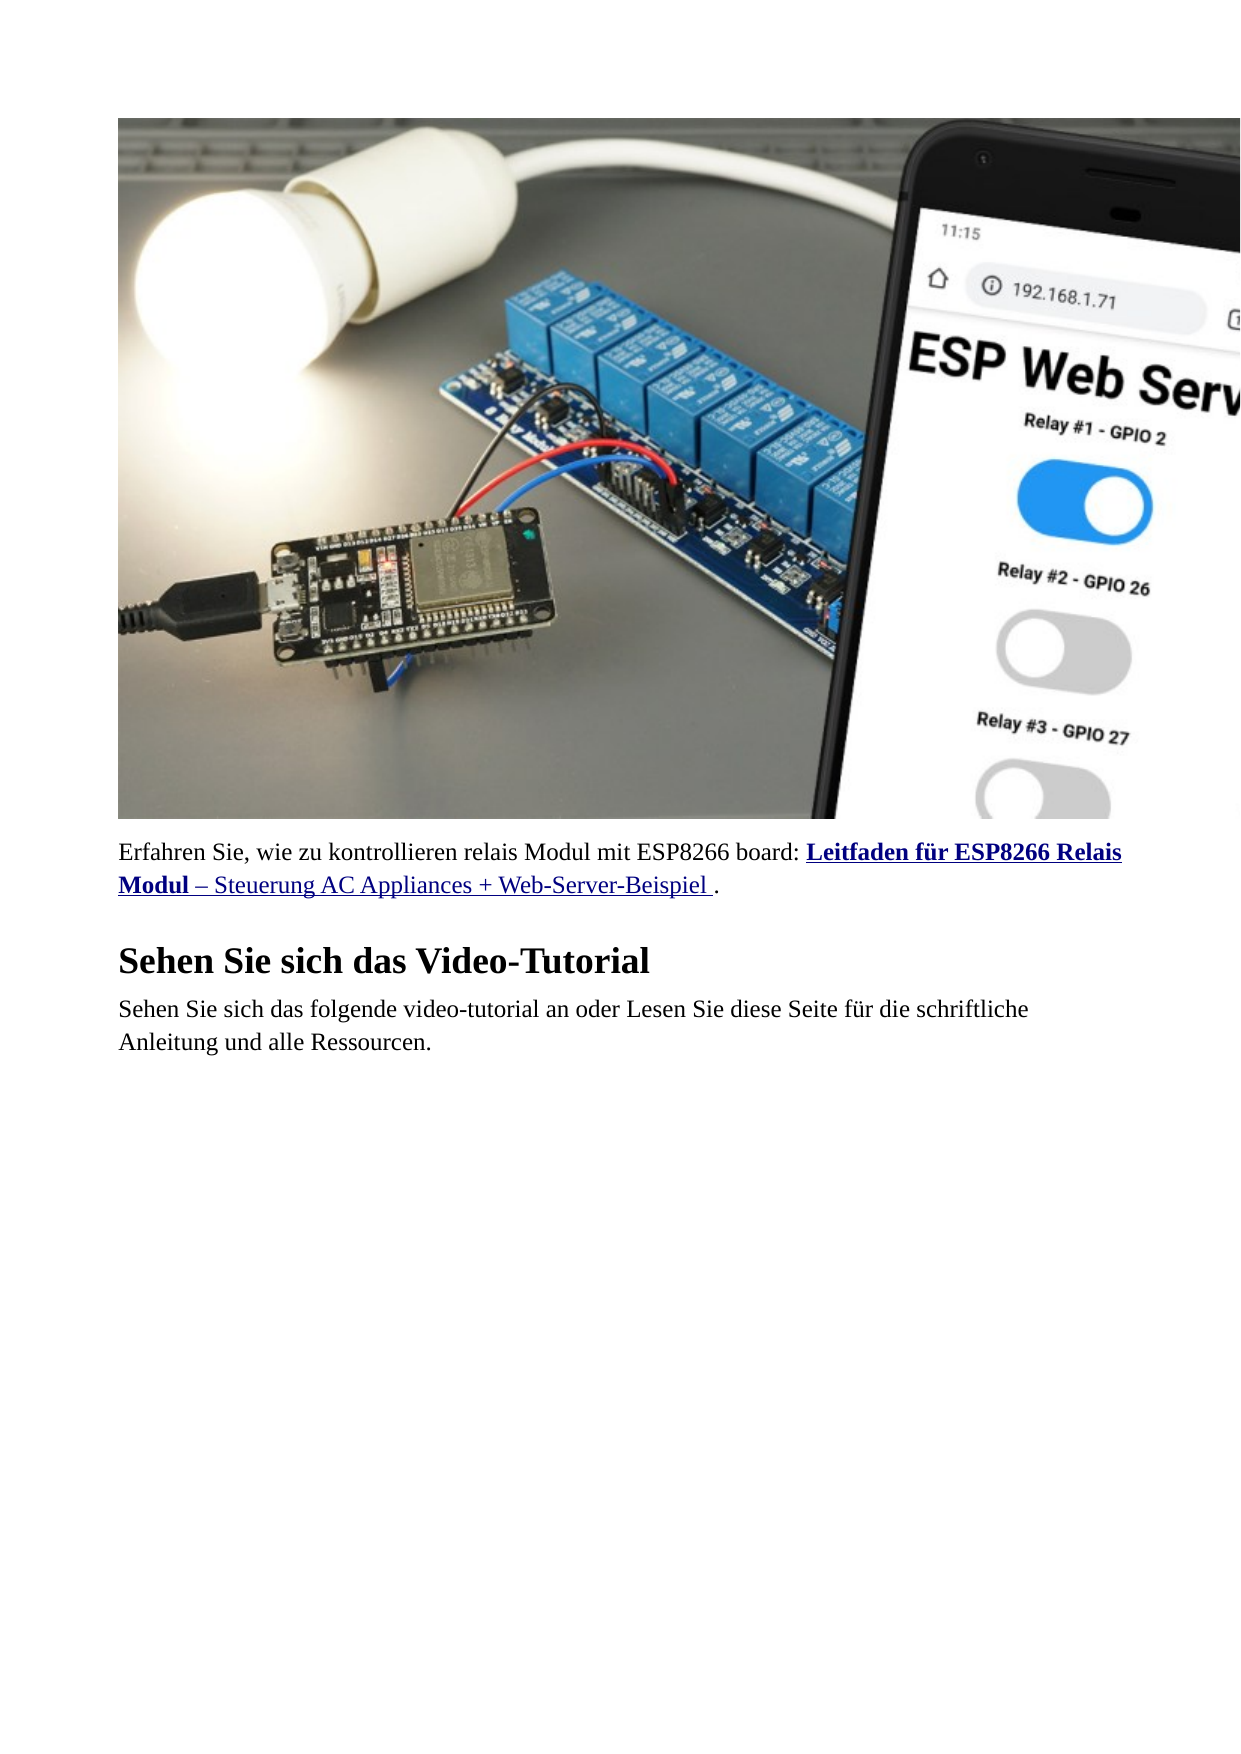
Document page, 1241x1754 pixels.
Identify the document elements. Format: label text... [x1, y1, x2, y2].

subtitle Sehen Sie sich das Video-Tutorial [118, 938, 1122, 982]
picture [118, 118, 1241, 819]
text Erfahren Sie, wie zu kontrollieren relais Modul mit ESP8266 board: Leitfaden für ESP8266 Relais Modul – Steuerung AC Appliances + Web-Server-Beispiel . [118, 837, 1122, 899]
text Sehen Sie sich das folgende video-tutorial an oder Lesen Sie diese Seite für die schriftliche Anleitung und alle Ressourcen. [118, 994, 1122, 1056]
